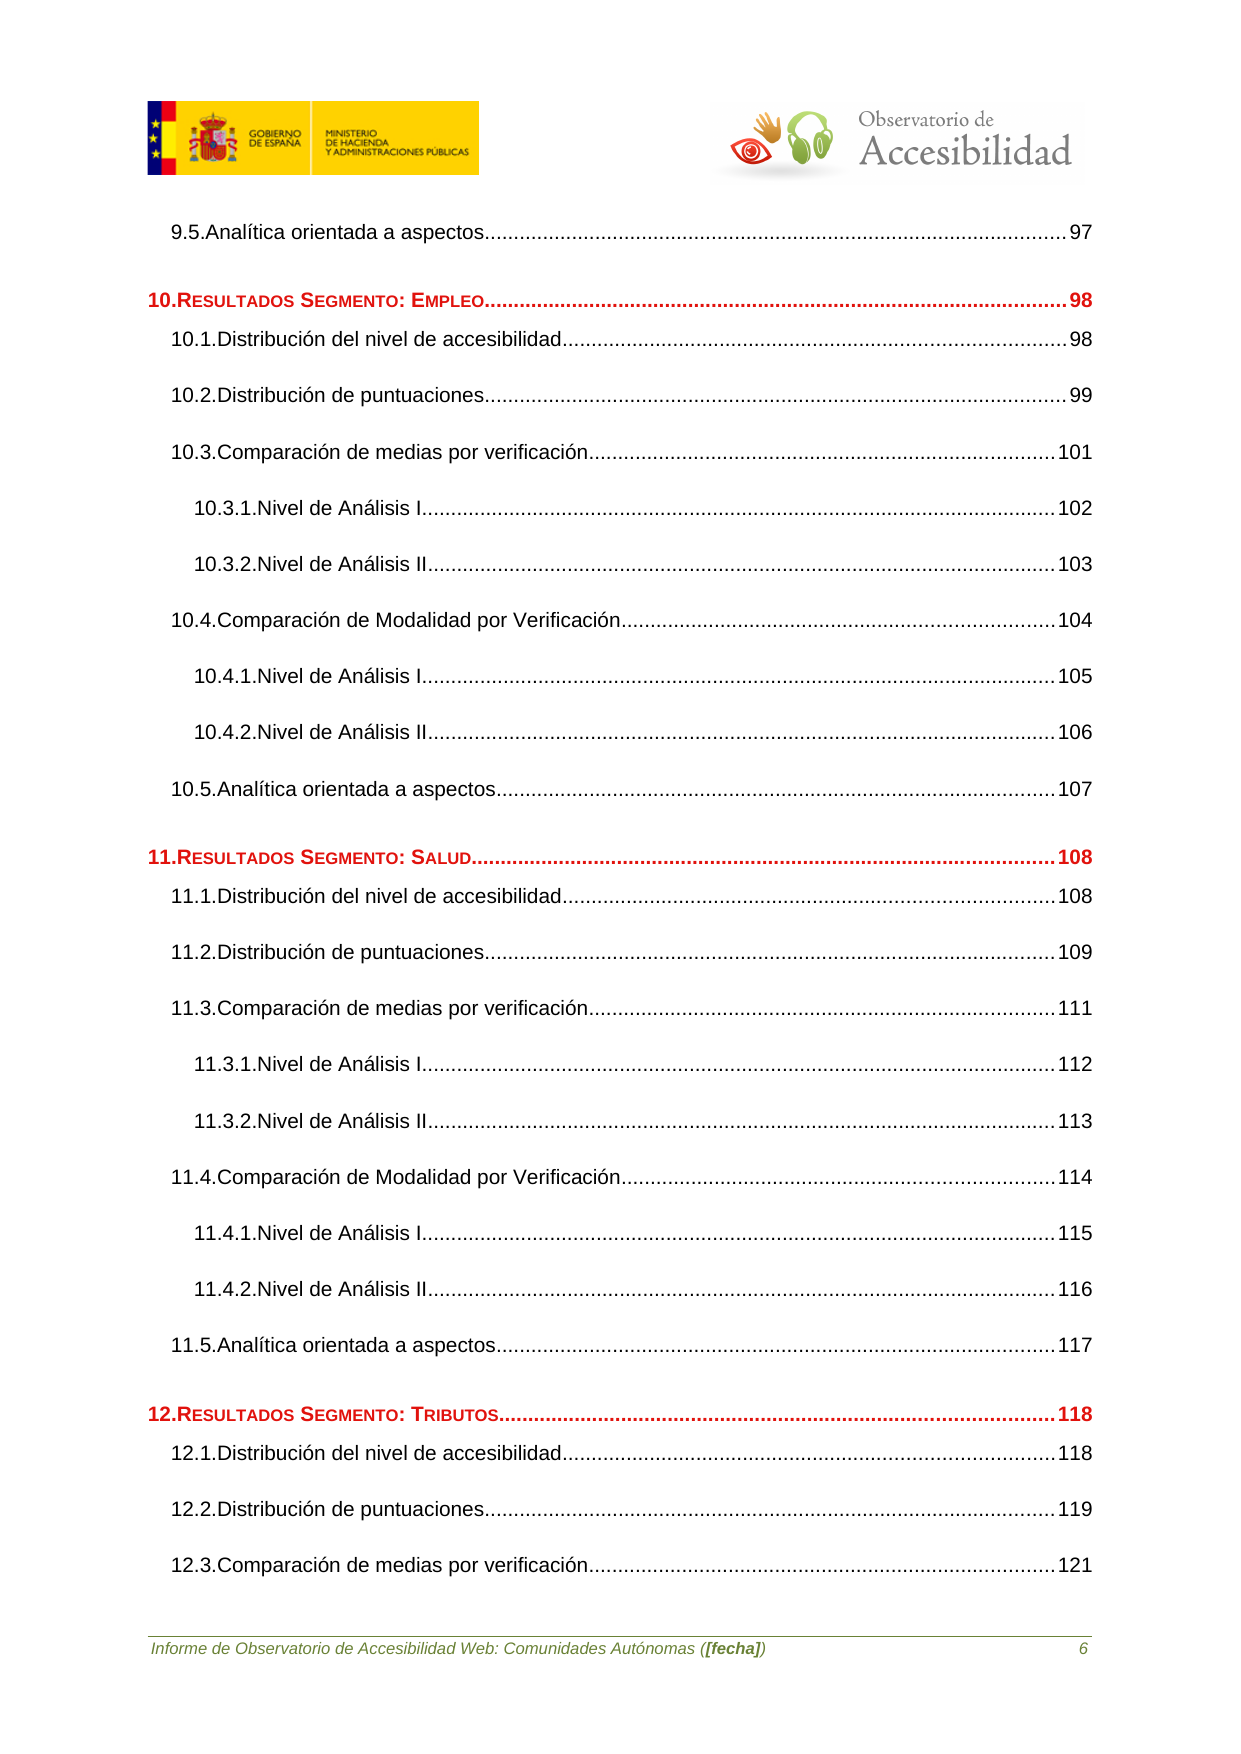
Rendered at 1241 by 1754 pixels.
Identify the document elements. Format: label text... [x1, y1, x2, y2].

text 11.2.Distribución de puntuaciones 109 [171, 940, 1092, 964]
text 10.3.Comparación de medias por verificación 101 [171, 439, 1092, 463]
text 12.1.Distribución del nivel de accesibilidad 118 [171, 1441, 1092, 1464]
text 12.2.Distribución de puntuaciones 119 [171, 1497, 1092, 1521]
text 11.4.1.Nivel de Análisis I 115 [193, 1221, 1092, 1245]
text 10.4.1.Nivel de Análisis I 105 [193, 664, 1092, 688]
text 10.5.Analítica orientada a aspectos 107 [171, 776, 1092, 800]
text 9.5.Analítica orientada a aspectos 97 [171, 220, 1092, 244]
text 11.4.Comparación de Modalidad por Verificación 114 [171, 1164, 1092, 1188]
text 11.Resultados Segmento: Salud 108 [148, 845, 1092, 869]
text 10.3.1.Nivel de Análisis I 102 [193, 496, 1092, 519]
text 11.5.Analítica orientada a aspectos 117 [171, 1333, 1092, 1357]
text 11.1.Distribución del nivel de accesibilidad 108 [171, 884, 1092, 908]
text 10.1.Distribución del nivel de accesibilidad 98 [171, 327, 1092, 351]
text 10.2.Distribución de puntuaciones 99 [171, 383, 1092, 407]
text 12.3.Comparación de medias por verificación 121 [171, 1553, 1092, 1577]
text 10.Resultados Segmento: Empleo 98 [148, 288, 1092, 312]
text 11.3.2.Nivel de Análisis II 113 [193, 1108, 1092, 1132]
text 10.3.2.Nivel de Análisis II 103 [193, 552, 1092, 576]
text 10.4.Comparación de Modalidad por Verificación 104 [171, 608, 1092, 632]
text 11.3.1.Nivel de Análisis I 112 [193, 1052, 1092, 1076]
text 12.Resultados Segmento: Tributos 118 [148, 1402, 1092, 1426]
picture [147, 101, 479, 175]
text 11.4.2.Nivel de Análisis II 116 [193, 1277, 1092, 1301]
text 10.4.2.Nivel de Análisis II 106 [193, 720, 1092, 744]
picture [710, 102, 1086, 185]
text 11.3.Comparación de medias por verificación 111 [171, 996, 1092, 1020]
